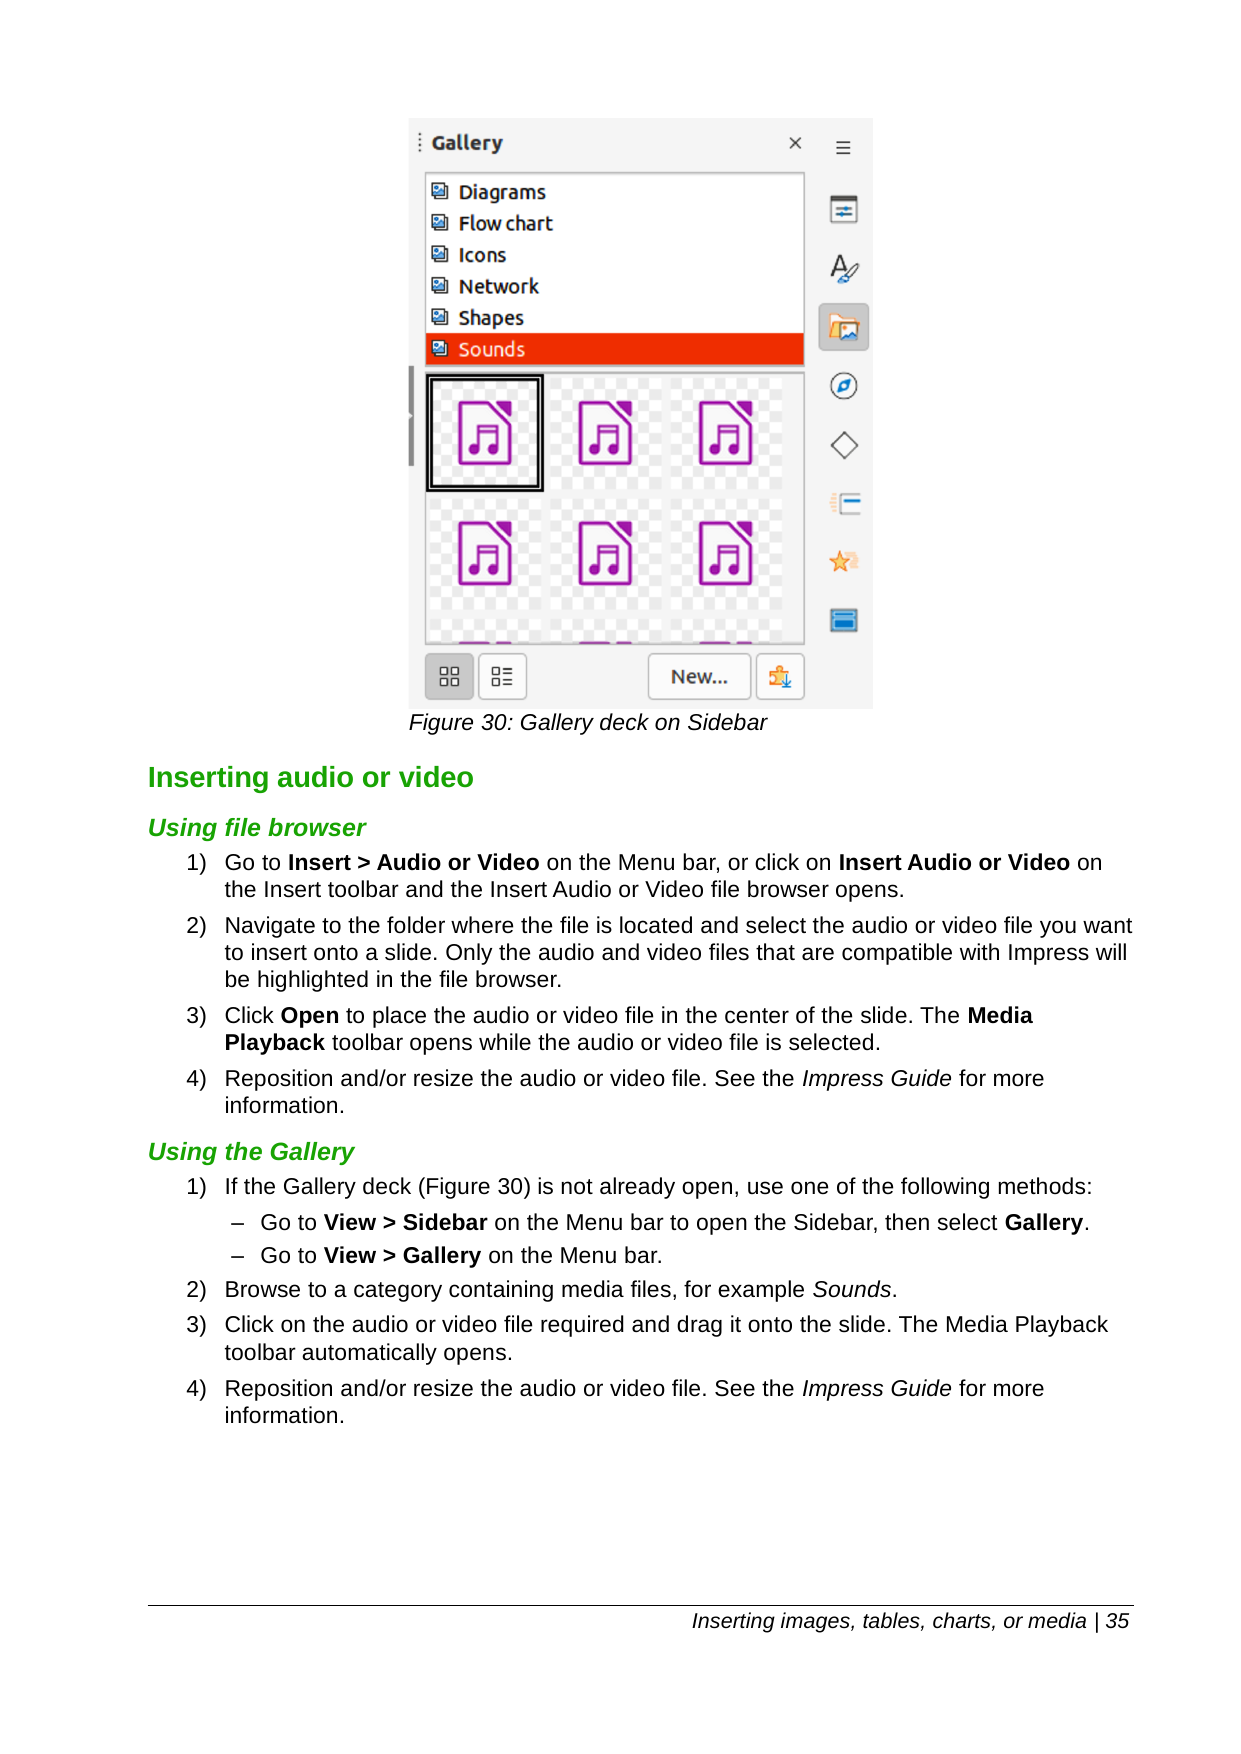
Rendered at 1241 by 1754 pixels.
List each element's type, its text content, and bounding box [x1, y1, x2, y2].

list Click Open to place the audio or video file in the center of the slide. The Media Playback toolbar opens while the audio or video file is selected. [207, 1001, 1134, 1055]
list Reposition and/or resize the audio or video file. See the Impress Guide for more information. [207, 1064, 1134, 1118]
list Go to View > Gallery on the Menu bar. [231, 1242, 1134, 1269]
list If the Gallery deck (Figure 30) is not already open, use one of the following methods: [207, 1172, 1134, 1199]
subtitle Inserting audio or video [148, 760, 1134, 794]
list Click on the audio or video file required and drag it onto the slide. The Media Playback toolbar automatically opens. [207, 1311, 1134, 1365]
picture [408, 118, 873, 709]
list Browse to a category containing media files, for example Sounds. [207, 1275, 1134, 1302]
list Go to Insert > Audio or Video on the Menu bar, or click on Insert Audio or Video on the Insert toolbar and the Insert Audio or Video file browser opens. [207, 848, 1134, 902]
subtitle Using file browser [148, 813, 1134, 842]
subtitle Using the Gallery [148, 1137, 1134, 1166]
list Go to View > Sidebar on the Menu bar to open the Sidebar, then select Gallery. [231, 1208, 1134, 1235]
list Reposition and/or resize the audio or video file. See the Impress Guide for more information. [207, 1374, 1134, 1428]
text Figure 30: Gallery deck on Sidebar [409, 709, 873, 735]
list Navigate to the folder where the file is located and select the audio or video file you want to insert onto a slide. Only the audio and video files that are compatible with Impress will be highlighted in the file browser. [207, 911, 1134, 992]
